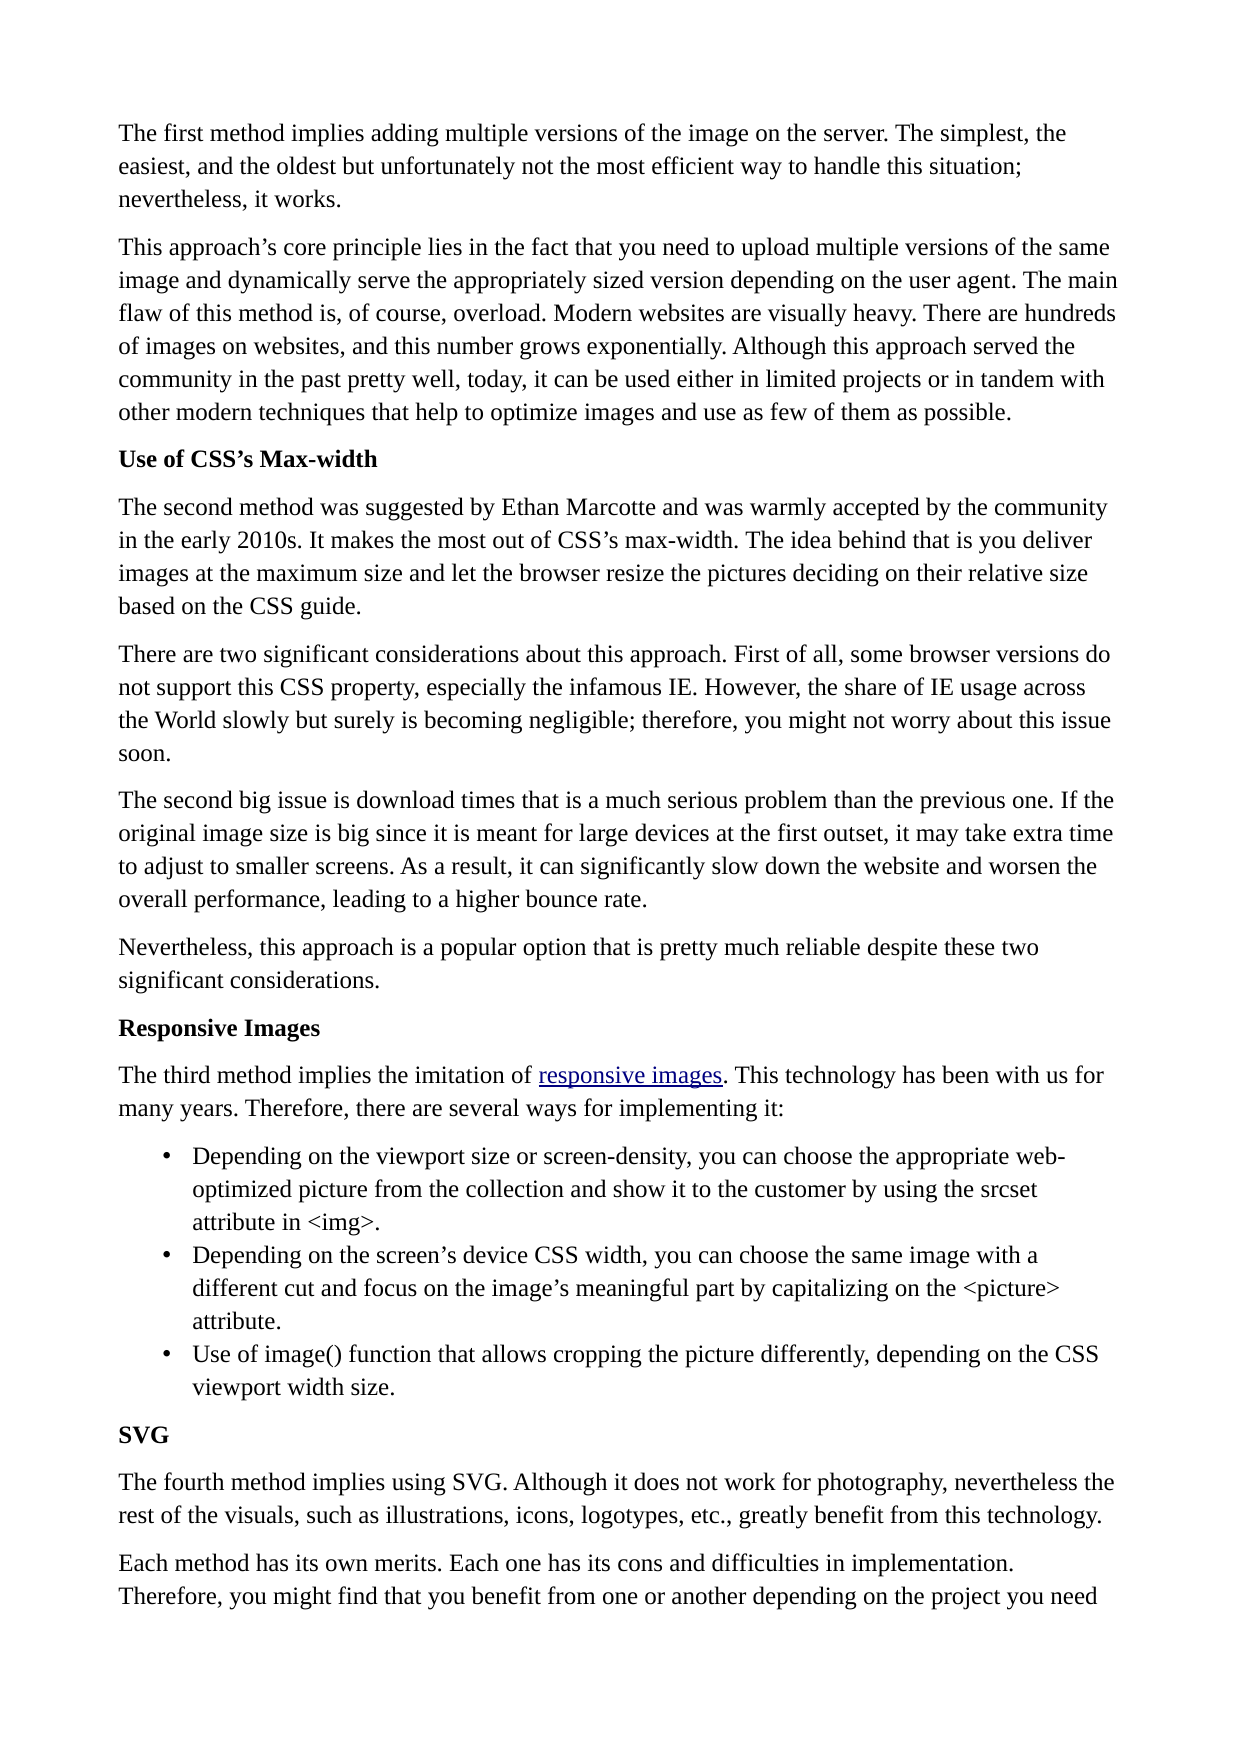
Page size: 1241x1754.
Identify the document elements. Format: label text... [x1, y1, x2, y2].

text Use of CSS’s Max-width [118, 444, 1122, 473]
text The first method implies adding multiple versions of the image on the server. The simplest, the easiest, and the oldest but unfortunately not the most efficient way to handle this situation; nevertheless, it works. [118, 118, 1122, 213]
text The third method implies the imitation of responsive images. This technology has been with us for many years. Therefore, there are several ways for implementing it: [118, 1060, 1122, 1122]
text There are two significant considerations about this approach. First of all, some browser versions do not support this CSS property, especially the infamous IE. However, the share of IE usage across the World slowly but surely is becoming negligible; therefore, you might not worry about this issue soon. [118, 639, 1122, 767]
text Nevertheless, this approach is a popular option that is pretty much reliable despite these two significant considerations. [118, 932, 1122, 994]
text This approach’s core principle lies in the fact that you need to upload multiple versions of the same image and dynamically serve the appropriately sized version depending on the user agent. The main flaw of this method is, of course, overload. Modern websites are visually heavy. There are hundreds of images on websites, and this number grows exponentially. Although this approach served the community in the past pretty well, today, it can be used either in limited projects or in tandem with other modern techniques that help to optimize images and use as few of them as possible. [118, 232, 1122, 426]
text The second method was suggested by Ethan Marcotte and was warmly accepted by the community in the early 2010s. It makes the most out of CSS’s max-width. The idea behind that is you deliver images at the maximum size and let the browser resize the pictures deciding on their relative size based on the CSS guide. [118, 492, 1122, 620]
list Use of image() function that allows cropping the picture differently, depending on the CSS viewport width size. [162, 1339, 1122, 1401]
list Depending on the screen’s device CSS width, you can choose the same image with a different cut and focus on the image’s meaningful part by capitalizing on the <picture> attribute. [162, 1240, 1122, 1335]
text Responsive Images [118, 1013, 1122, 1041]
text The second big issue is download times that is a much serious problem than the previous one. If the original image size is big since it is meant for large devices at the first outset, it may take extra time to adjust to smaller screens. As a result, it can significantly slow down the website and worsen the overall performance, leading to a higher bounce rate. [118, 785, 1122, 913]
text Each method has its own merits. Each one has its cons and difficulties in implementation. Therefore, you might find that you benefit from one or another depending on the project you need [118, 1548, 1122, 1610]
text The fourth method implies using SVG. Although it does not work for photography, nevertheless the rest of the visuals, such as illustrations, icons, logotypes, etc., greatly benefit from this technology. [118, 1467, 1122, 1529]
list Depending on the viewport size or screen-density, you can choose the appropriate web-optimized picture from the collection and show it to the customer by using the srcset attribute in <img>. [162, 1141, 1122, 1236]
text SVG [118, 1420, 1122, 1448]
